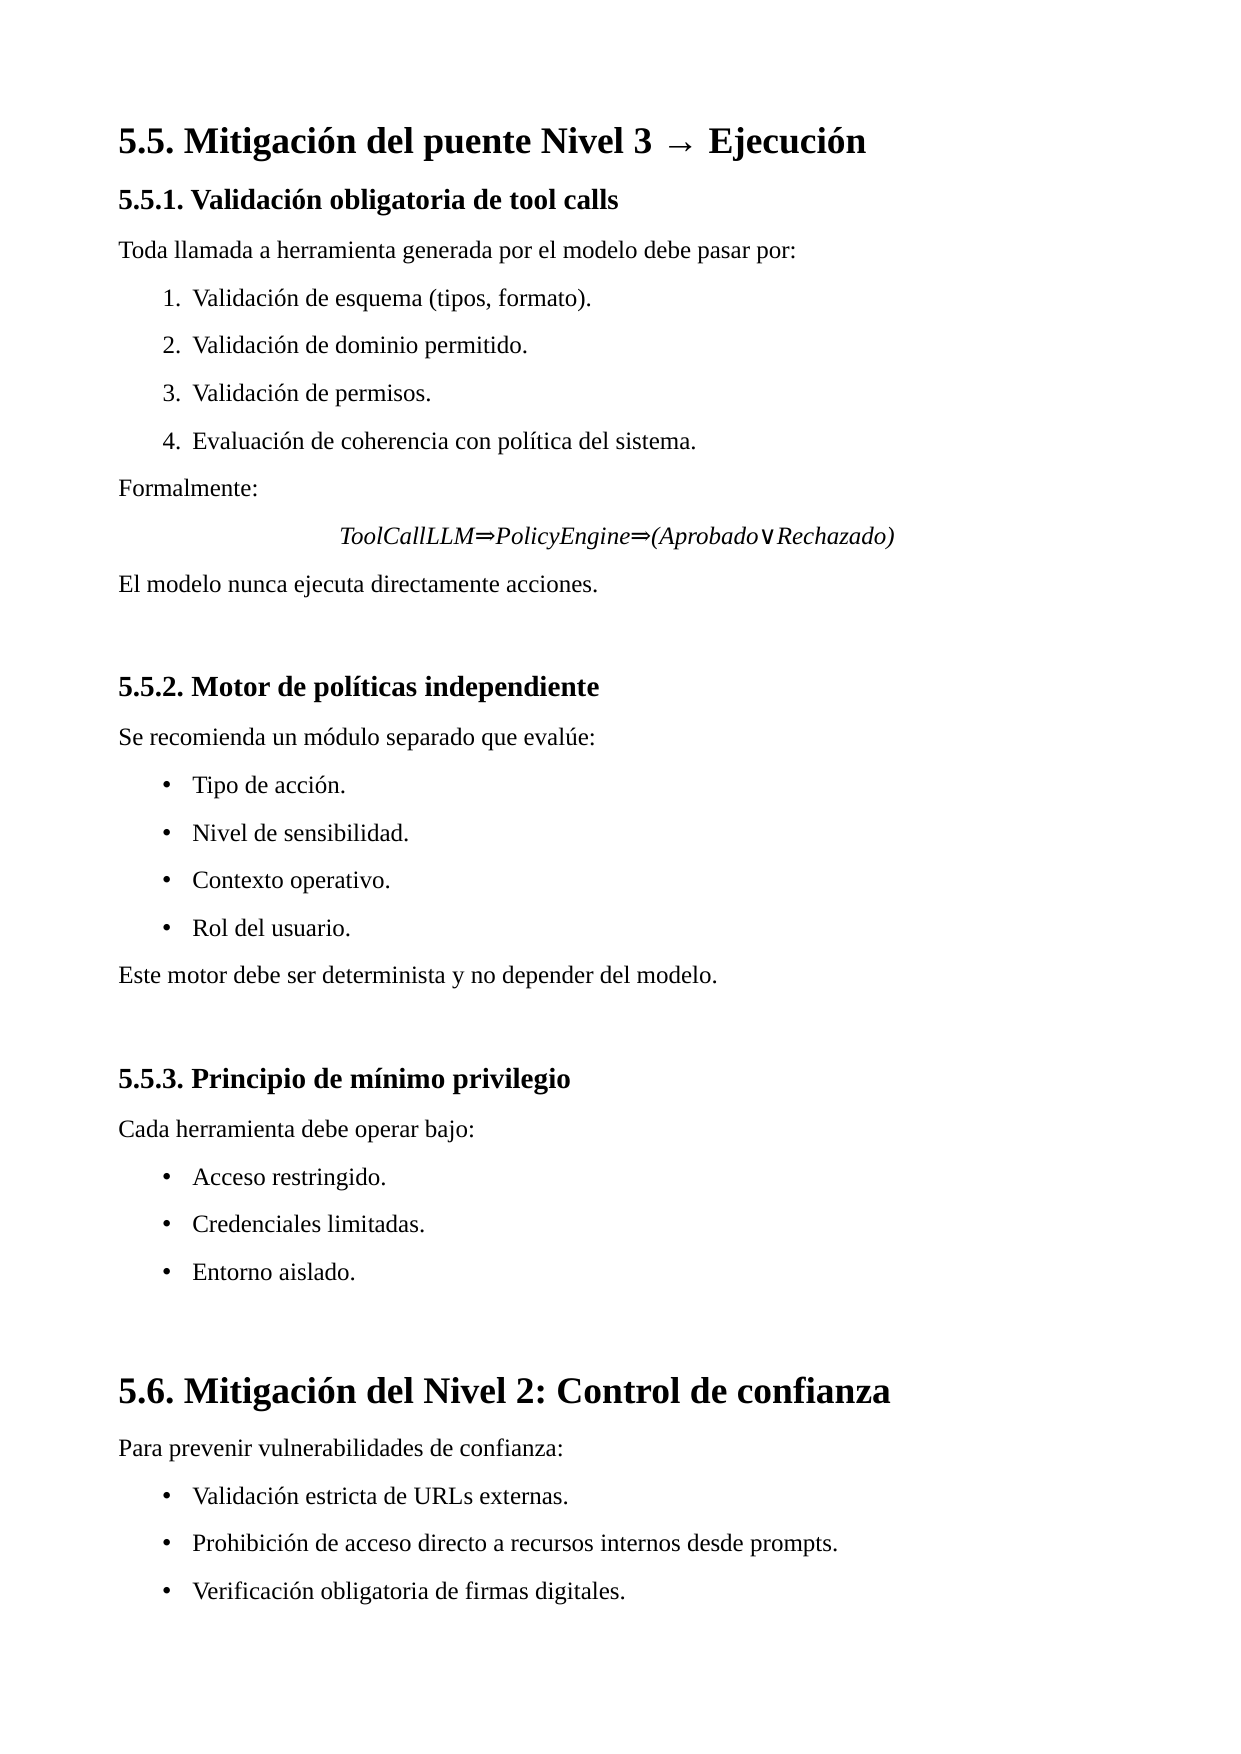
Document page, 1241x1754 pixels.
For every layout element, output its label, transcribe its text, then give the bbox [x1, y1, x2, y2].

subtitle 5.5.2. Motor de políticas independiente [118, 669, 1122, 703]
list Entorno aislado. [162, 1257, 1122, 1286]
subtitle 5.5.1. Validación obligatoria de tool calls [118, 182, 1122, 216]
text Para prevenir vulnerabilidades de confianza: [118, 1433, 1122, 1462]
list Nivel de sensibilidad. [162, 818, 1122, 846]
list Contexto operativo. [162, 865, 1122, 894]
text El modelo nunca ejecuta directamente acciones. [118, 569, 1122, 597]
subtitle 5.5.3. Principio de mínimo privilegio [118, 1061, 1122, 1095]
text ToolCallLLM​⇒PolicyEngine⇒(Aprobado∨Rechazado) [118, 521, 1122, 550]
text Se recomienda un módulo separado que evalúe: [118, 722, 1122, 751]
text Este motor debe ser determinista y no depender del modelo. [118, 961, 1122, 989]
list Acceso restringido. [162, 1162, 1122, 1191]
subtitle 5.6. Mitigación del Nivel 2: Control de confianza [118, 1369, 1122, 1412]
text Toda llamada a herramienta generada por el modelo debe pasar por: [118, 235, 1122, 264]
list Credenciales limitadas. [162, 1209, 1122, 1238]
subtitle 5.5. Mitigación del puente Nivel 3 → Ejecución [118, 118, 1122, 161]
text Cada herramienta debe operar bajo: [118, 1114, 1122, 1143]
text Formalmente: [118, 473, 1122, 502]
list Tipo de acción. [162, 770, 1122, 799]
list Validación de dominio permitido. [162, 331, 1122, 359]
list Verificación obligatoria de firmas digitales. [162, 1576, 1122, 1605]
list Evaluación de coherencia con política del sistema. [162, 426, 1122, 454]
list Validación de permisos. [162, 378, 1122, 407]
list Rol del usuario. [162, 913, 1122, 942]
list Prohibición de acceso directo a recursos internos desde prompts. [162, 1528, 1122, 1557]
list Validación de esquema (tipos, formato). [162, 283, 1122, 312]
list Validación estricta de URLs externas. [162, 1481, 1122, 1509]
